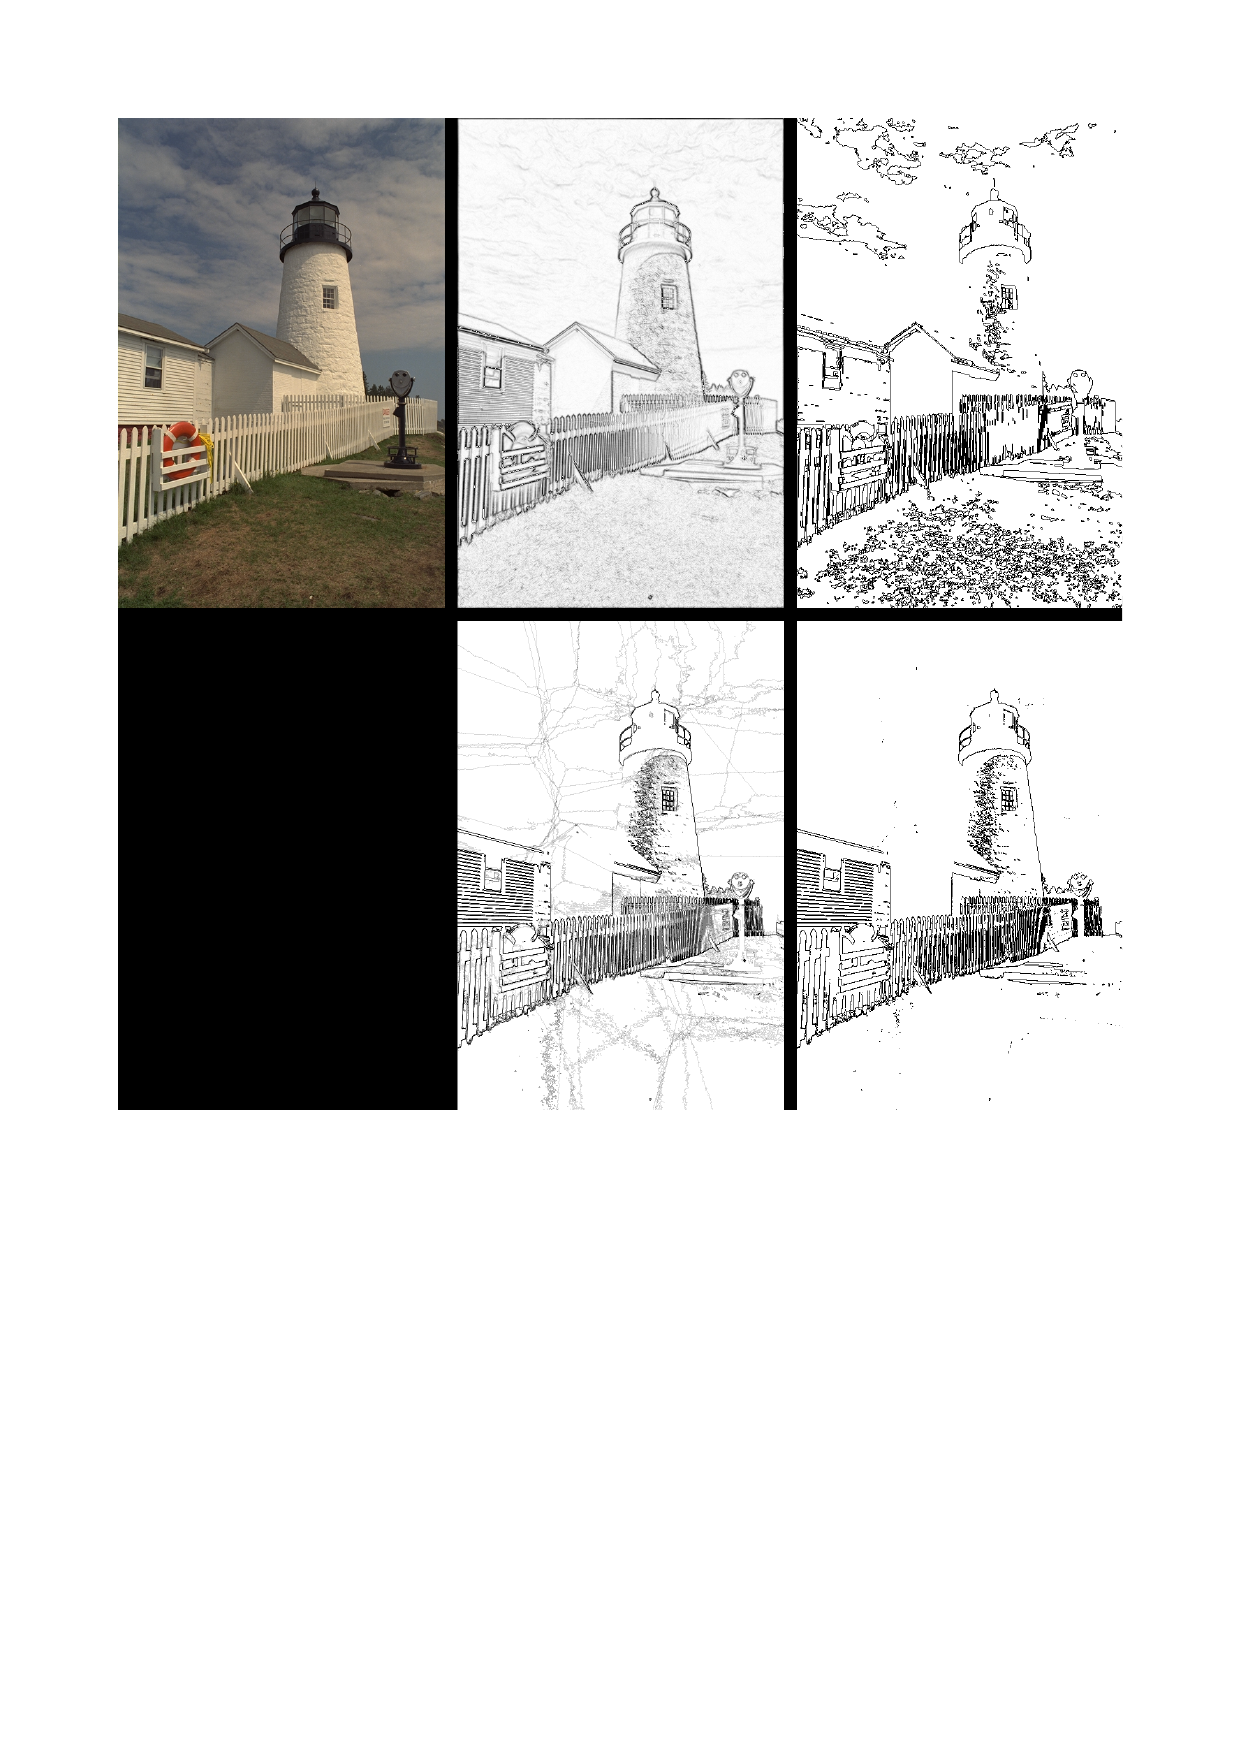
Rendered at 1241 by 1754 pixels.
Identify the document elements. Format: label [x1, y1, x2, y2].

picture [118, 118, 1123, 1110]
